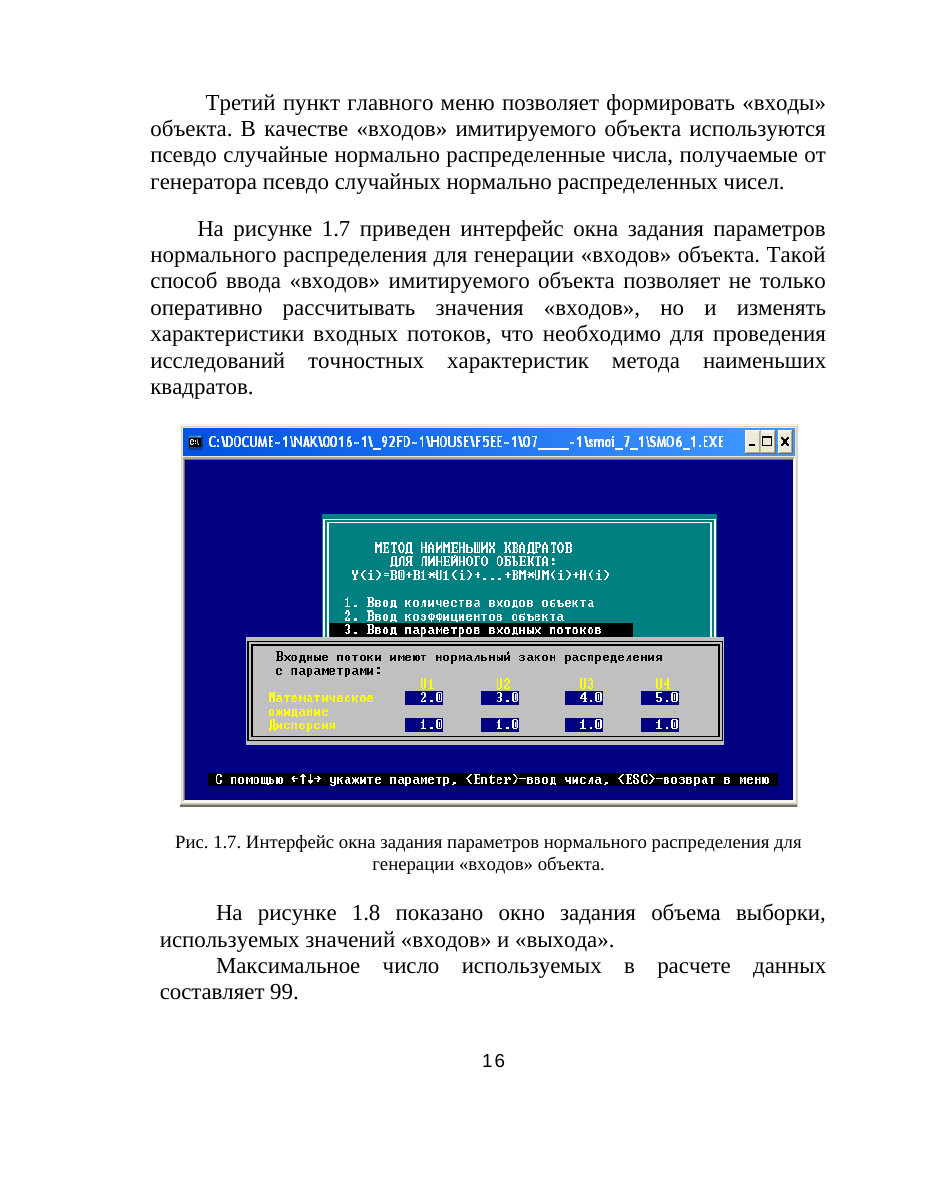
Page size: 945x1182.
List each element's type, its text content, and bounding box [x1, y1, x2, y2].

picture [179, 424, 798, 807]
text Максимальное число используемых в расчете данных составляет 99. [159, 952, 827, 1005]
text На рисунке 1.7 приведен интерфейс окна задания параметров нормального распределения для генерации «входов» объекта. Такой способ ввода «входов» имитируемого объекта позволяет не только оперативно рассчитывать значения «входов», но и изменять характеристики входных потоков, что необходимо для проведения исследований точностных характеристик метода наименьших квадратов. [150, 215, 827, 399]
text Третий пункт главного меню позволяет формировать «входы» объекта. В качестве «входов» имитируемого объекта используются псевдо случайные нормально распределенные числа, получаемые от генератора псевдо случайных нормально распределенных чисел. [150, 89, 827, 194]
text Рис. 1.7. Интерфейс окна задания параметров нормального распределения для генерации «входов» объекта. [150, 831, 827, 874]
text На рисунке 1.8 показано окно задания объема выборки, используемых значений «входов» и «выхода». [159, 899, 827, 952]
